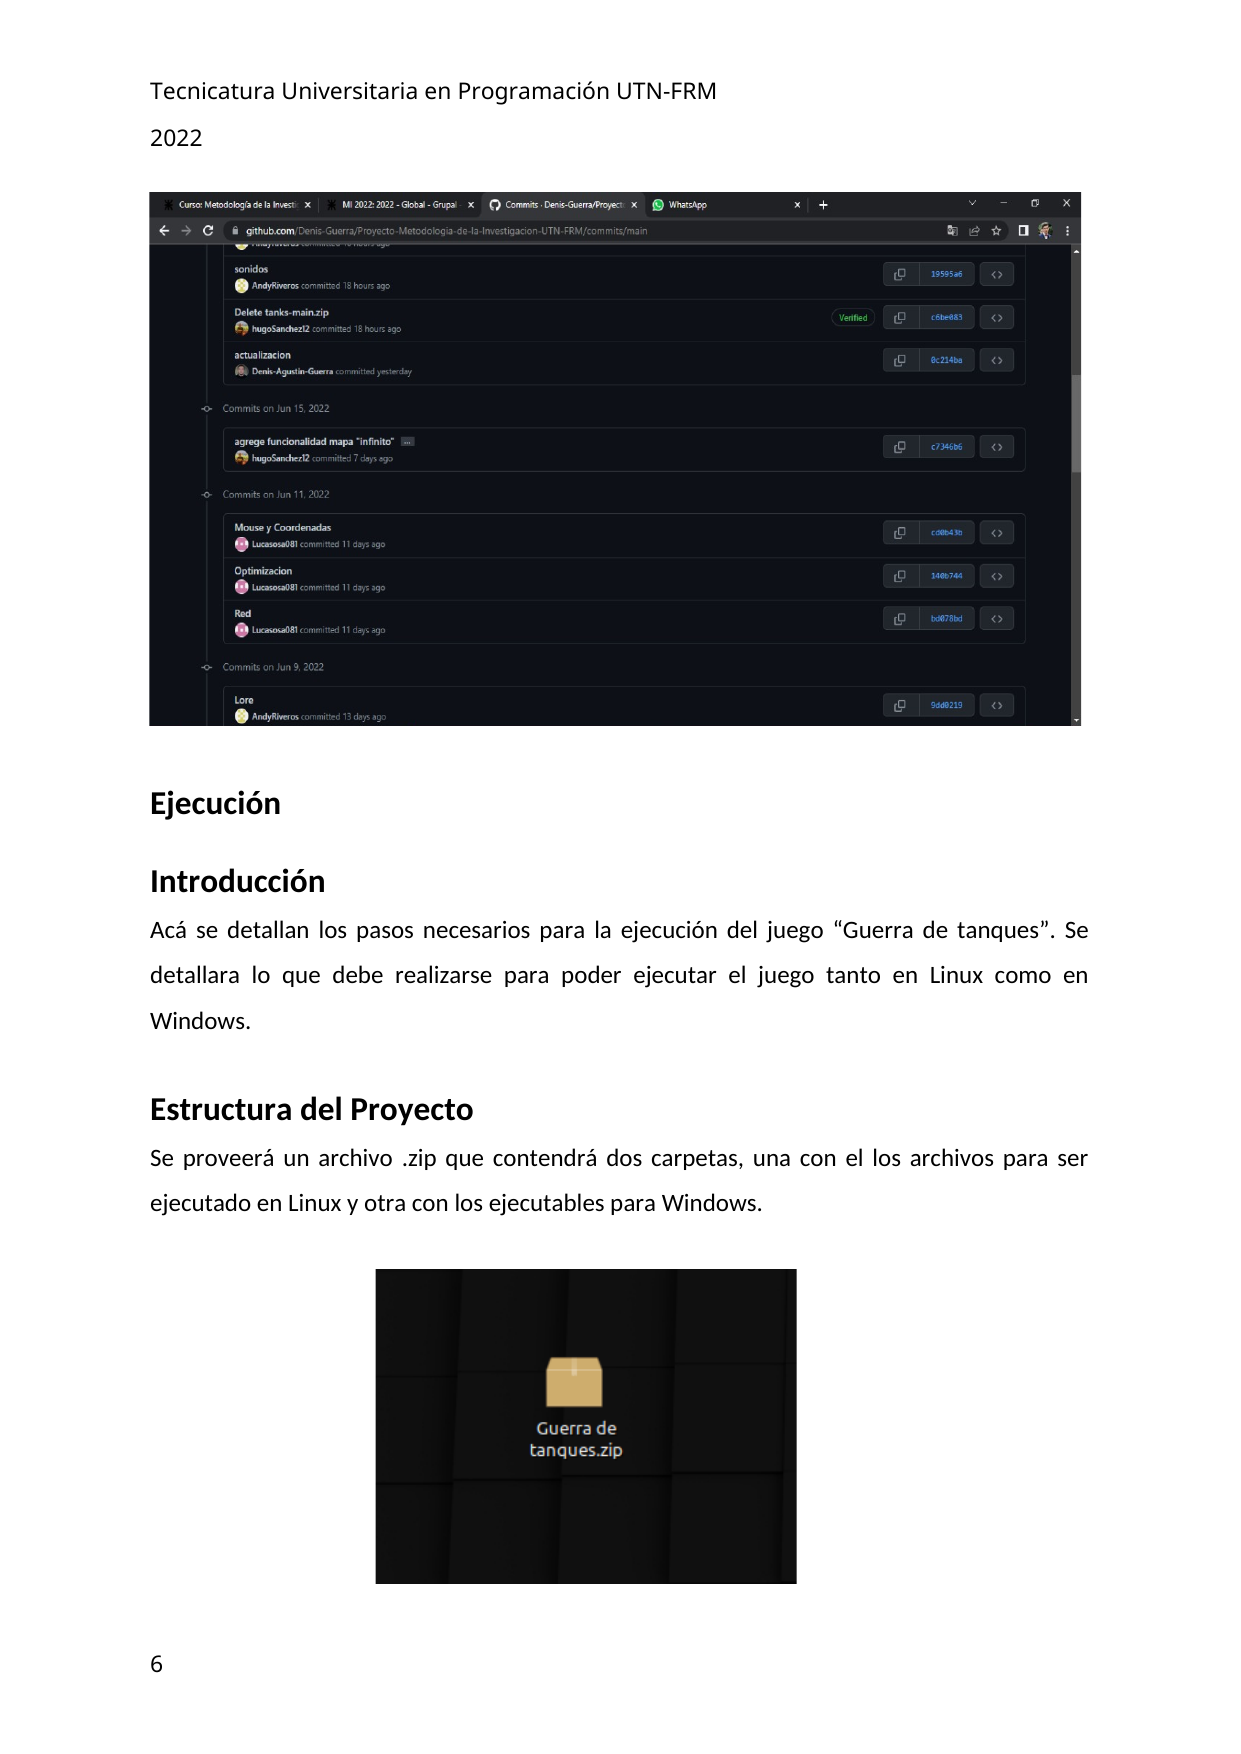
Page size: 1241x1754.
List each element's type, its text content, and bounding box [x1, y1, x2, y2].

subtitle Ejecución [150, 241, 1090, 823]
picture [375, 1269, 797, 1584]
text Se proveerá un archivo .zip que contendrá dos carpetas, una con el los archivos para ser ejecutado en Linux y otra con los ejecutables para Windows. [150, 1142, 1090, 1218]
subtitle Introducción [150, 861, 1090, 901]
picture [149, 192, 1082, 726]
text Acá se detallan los pasos necesarios para la ejecución del juego “Guerra de tanques”. Se detallara lo que debe realizarse para poder ejecutar el juego tanto en Linux como en Windows. [150, 914, 1090, 1036]
subtitle Estructura del Proyecto [150, 1088, 1090, 1129]
